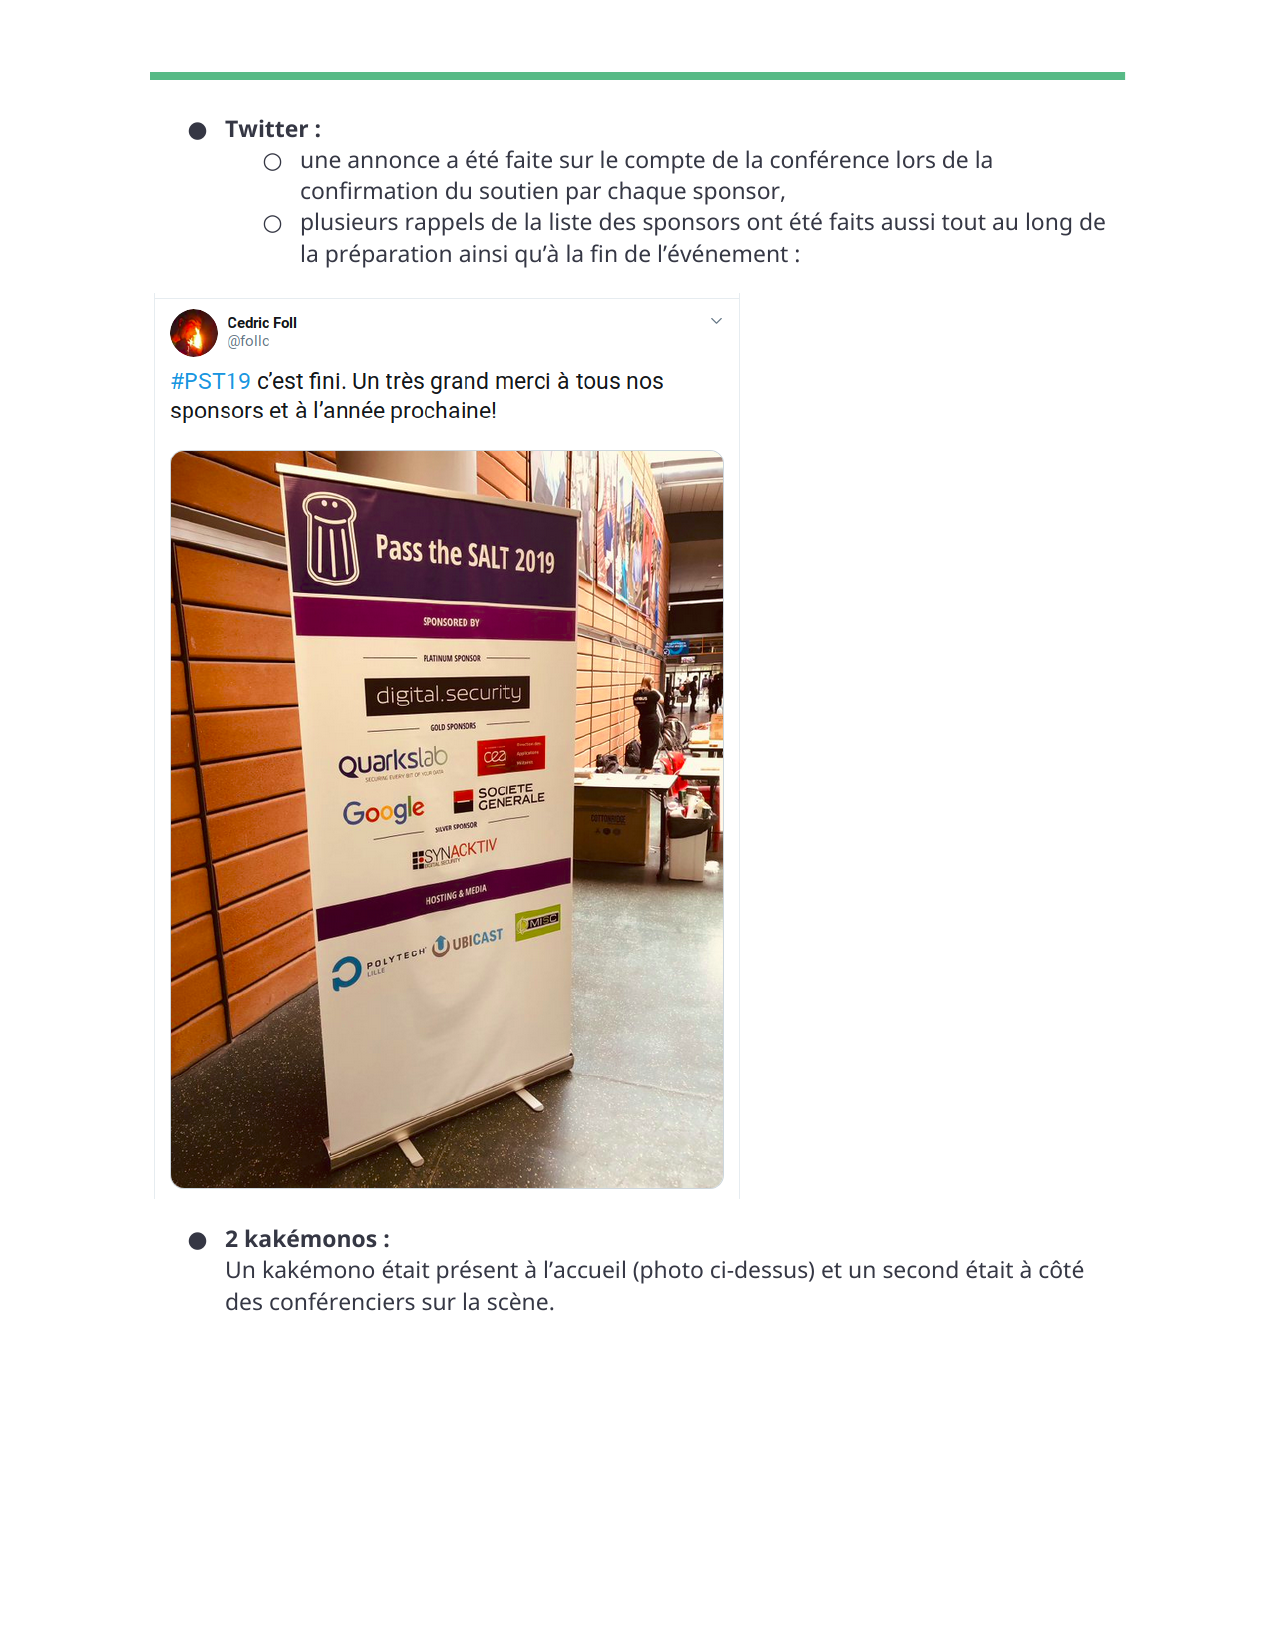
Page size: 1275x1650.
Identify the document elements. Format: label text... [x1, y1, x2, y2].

list Twitter : [187, 112, 1125, 144]
picture [150, 72, 1125, 80]
picture [150, 293, 742, 1199]
list 2 kakémonos : Un kakémono était présent à l’accueil (photo ci-dessus) et un second était à côté des conférenciers sur la scène. [187, 1223, 1125, 1317]
list plusieurs rappels de la liste des sponsors ont été faits aussi tout au long de la préparation ainsi qu’à la fin de l’événement : [262, 206, 1125, 269]
list une annonce a été faite sur le compte de la conférence lors de la confirmation du soutien par chaque sponsor, [262, 144, 1125, 206]
